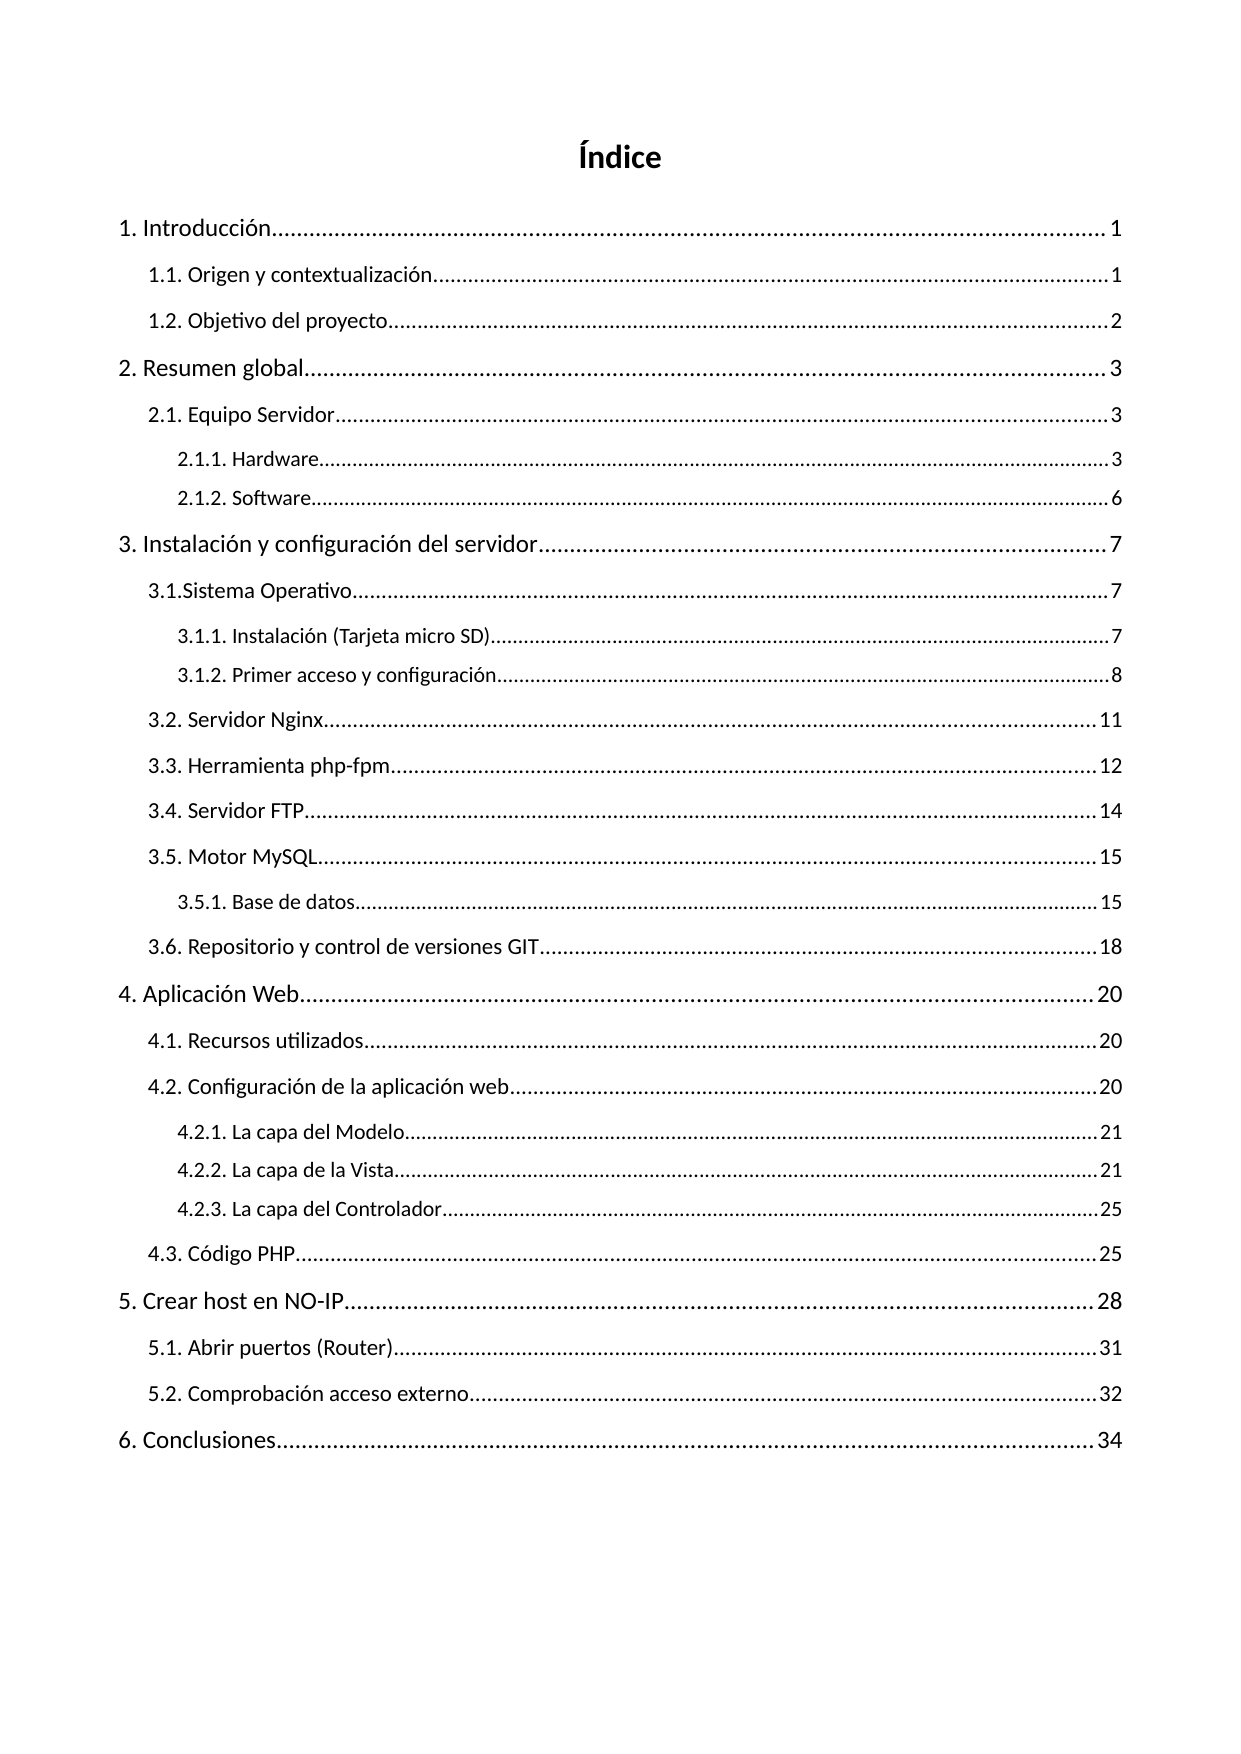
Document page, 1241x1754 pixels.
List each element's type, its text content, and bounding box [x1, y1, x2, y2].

text 2.1.2. Software 6 [177, 484, 1122, 511]
text 4.2.1. La capa del Modelo 21 [177, 1118, 1122, 1144]
text 3.4. Servidor FTP 14 [148, 797, 1122, 825]
text 4.2.2. La capa de la Vista 21 [177, 1156, 1122, 1183]
text 4.3. Código PHP 25 [148, 1239, 1122, 1267]
text 3. Instalación y configuración del servidor 7 [118, 528, 1122, 559]
text 1. Introducción 1 [118, 212, 1122, 242]
text 3.6. Repositorio y control de versiones GIT 18 [148, 932, 1122, 961]
text 3.1.1. Instalación (Tarjeta micro SD) 7 [177, 622, 1122, 649]
text 3.5.1. Base de datos 15 [177, 888, 1122, 915]
text 1.1. Origen y contextualización 1 [148, 260, 1122, 288]
text 4.2. Configuración de la aplicación web 20 [148, 1072, 1122, 1100]
text 3.1.Sistema Operativo 7 [148, 577, 1122, 605]
text 2. Resumen global 3 [118, 352, 1122, 382]
subtitle Índice [118, 136, 1122, 177]
text 3.3. Herramienta php-fpm 12 [148, 751, 1122, 779]
text 3.1.2. Primer acceso y configuración 8 [177, 661, 1122, 687]
text 5. Crear host en NO-IP 28 [118, 1285, 1122, 1315]
text 4.2.3. La capa del Controlador 25 [177, 1195, 1122, 1221]
text 3.5. Motor MySQL 15 [148, 842, 1122, 870]
text 2.1.1. Hardware 3 [177, 446, 1122, 472]
text 1.2. Objetivo del proyecto 2 [148, 306, 1122, 334]
text 3.2. Servidor Nginx 11 [148, 705, 1122, 733]
text 4.1. Recursos utilizados 20 [148, 1026, 1122, 1054]
text 5.2. Comprobación acceso externo 32 [148, 1379, 1122, 1407]
text 5.1. Abrir puertos (Router) 31 [148, 1333, 1122, 1361]
text 4. Aplicación Web 20 [118, 978, 1122, 1009]
text 6. Conclusiones 34 [118, 1424, 1122, 1455]
text 2.1. Equipo Servidor 3 [148, 400, 1122, 428]
